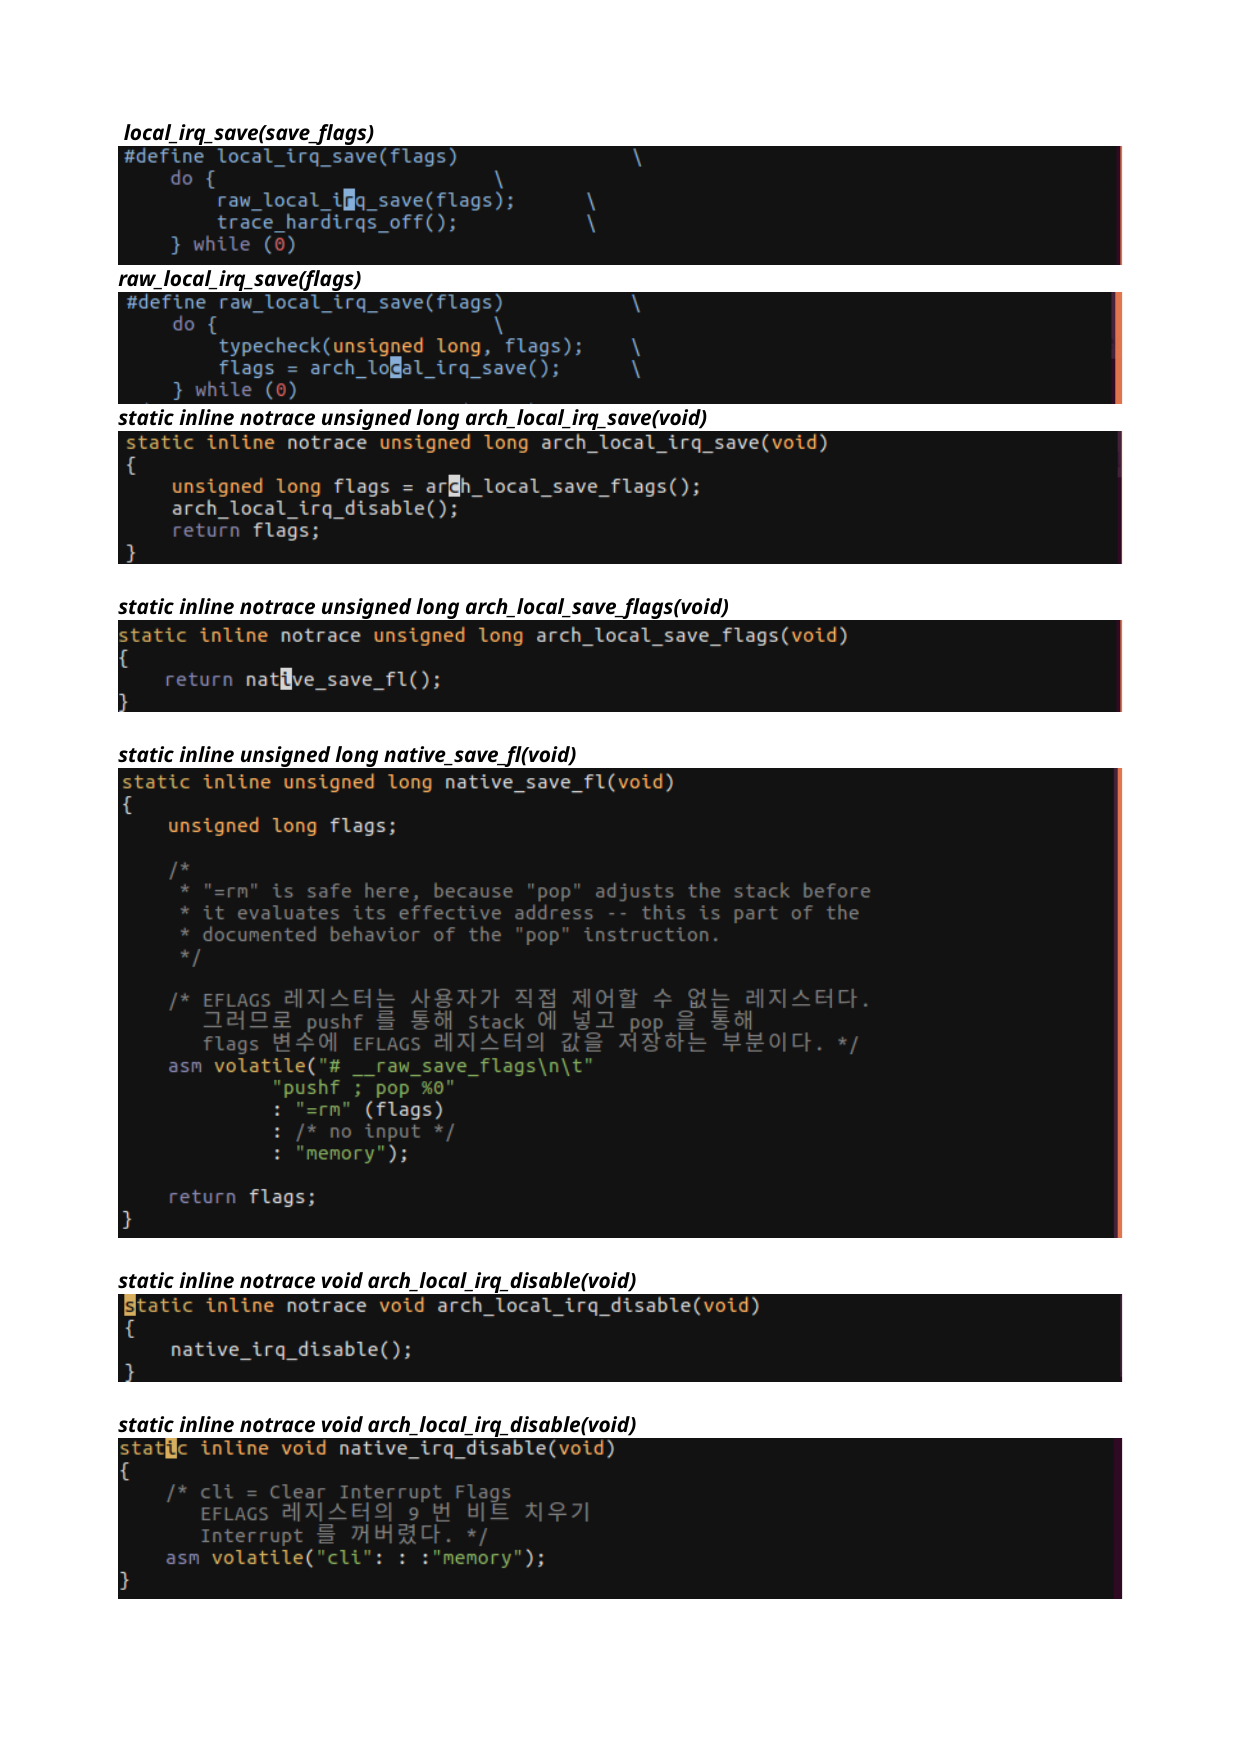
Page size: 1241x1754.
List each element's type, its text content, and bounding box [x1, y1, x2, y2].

text static inline notrace unsigned long arch_local_save_flags(void) [118, 592, 1122, 620]
picture [118, 1438, 1123, 1599]
text static inline notrace void arch_local_irq_disable(void) [118, 1266, 1122, 1294]
text static inline notrace void arch_local_irq_disable(void) [118, 1410, 1122, 1438]
text local_irq_save(save_flags) [118, 118, 1122, 146]
picture [118, 292, 1123, 404]
text static inline notrace unsigned long arch_local_irq_save(void) [118, 404, 1122, 431]
text static inline unsigned long native_save_fl(void) [118, 740, 1122, 768]
picture [118, 431, 1123, 564]
picture [118, 620, 1123, 712]
picture [118, 768, 1123, 1238]
picture [118, 146, 1123, 265]
text raw_local_irq_save(flags) [118, 265, 1122, 292]
picture [118, 1294, 1123, 1382]
